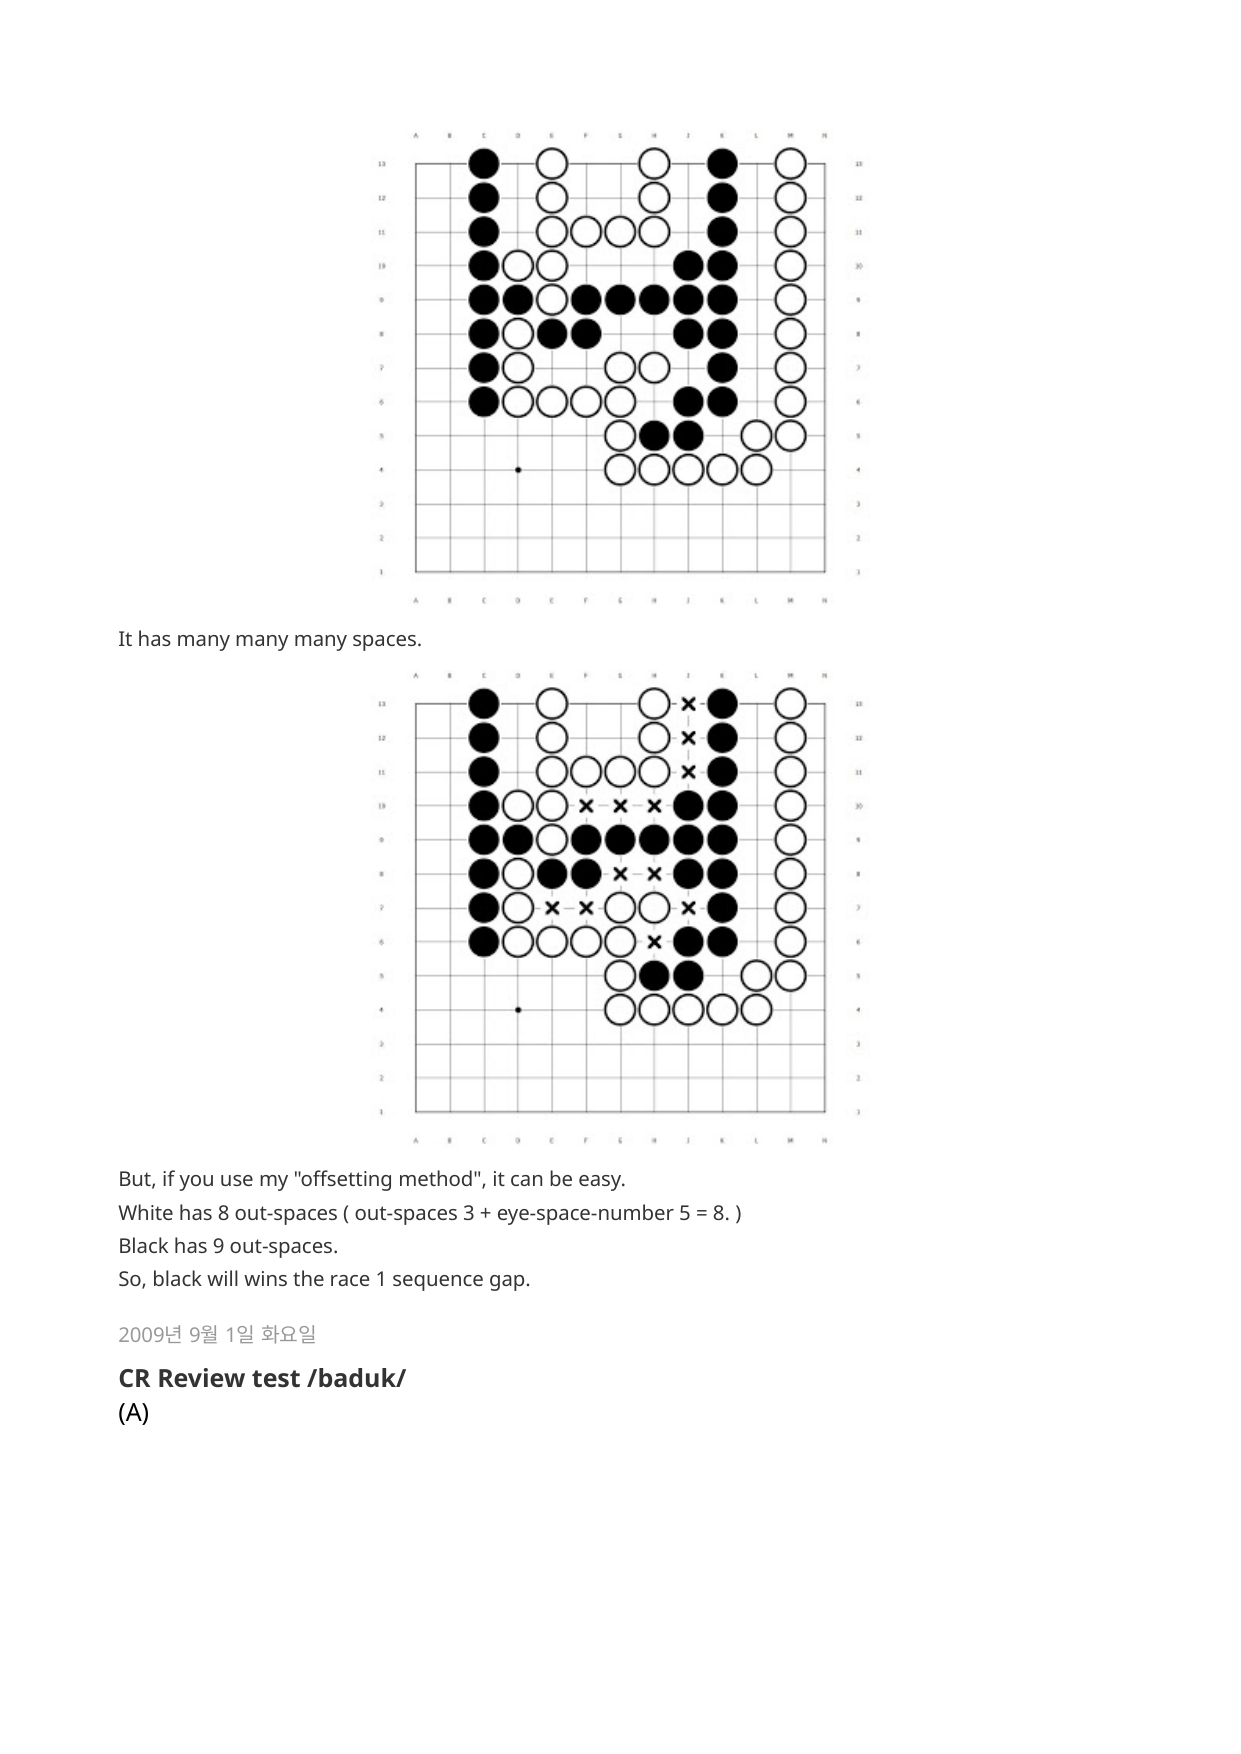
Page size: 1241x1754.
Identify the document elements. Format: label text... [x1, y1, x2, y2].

text It has many many many spaces. [118, 625, 1122, 653]
text (A) [118, 1395, 1122, 1429]
picture [371, 119, 870, 618]
picture [371, 659, 870, 1158]
subtitle 2009년 9월 1일 화요일 [118, 1319, 1122, 1348]
subtitle CR Review test /baduk/ [118, 1361, 1122, 1395]
text But, if you use my "offsetting method", it can be easy. White has 8 out-spaces ( out-spaces 3 + eye-space-number 5 = 8. ) Black has 9 out-spaces. So, black will wins the race 1 sequence gap. [118, 1165, 1122, 1292]
